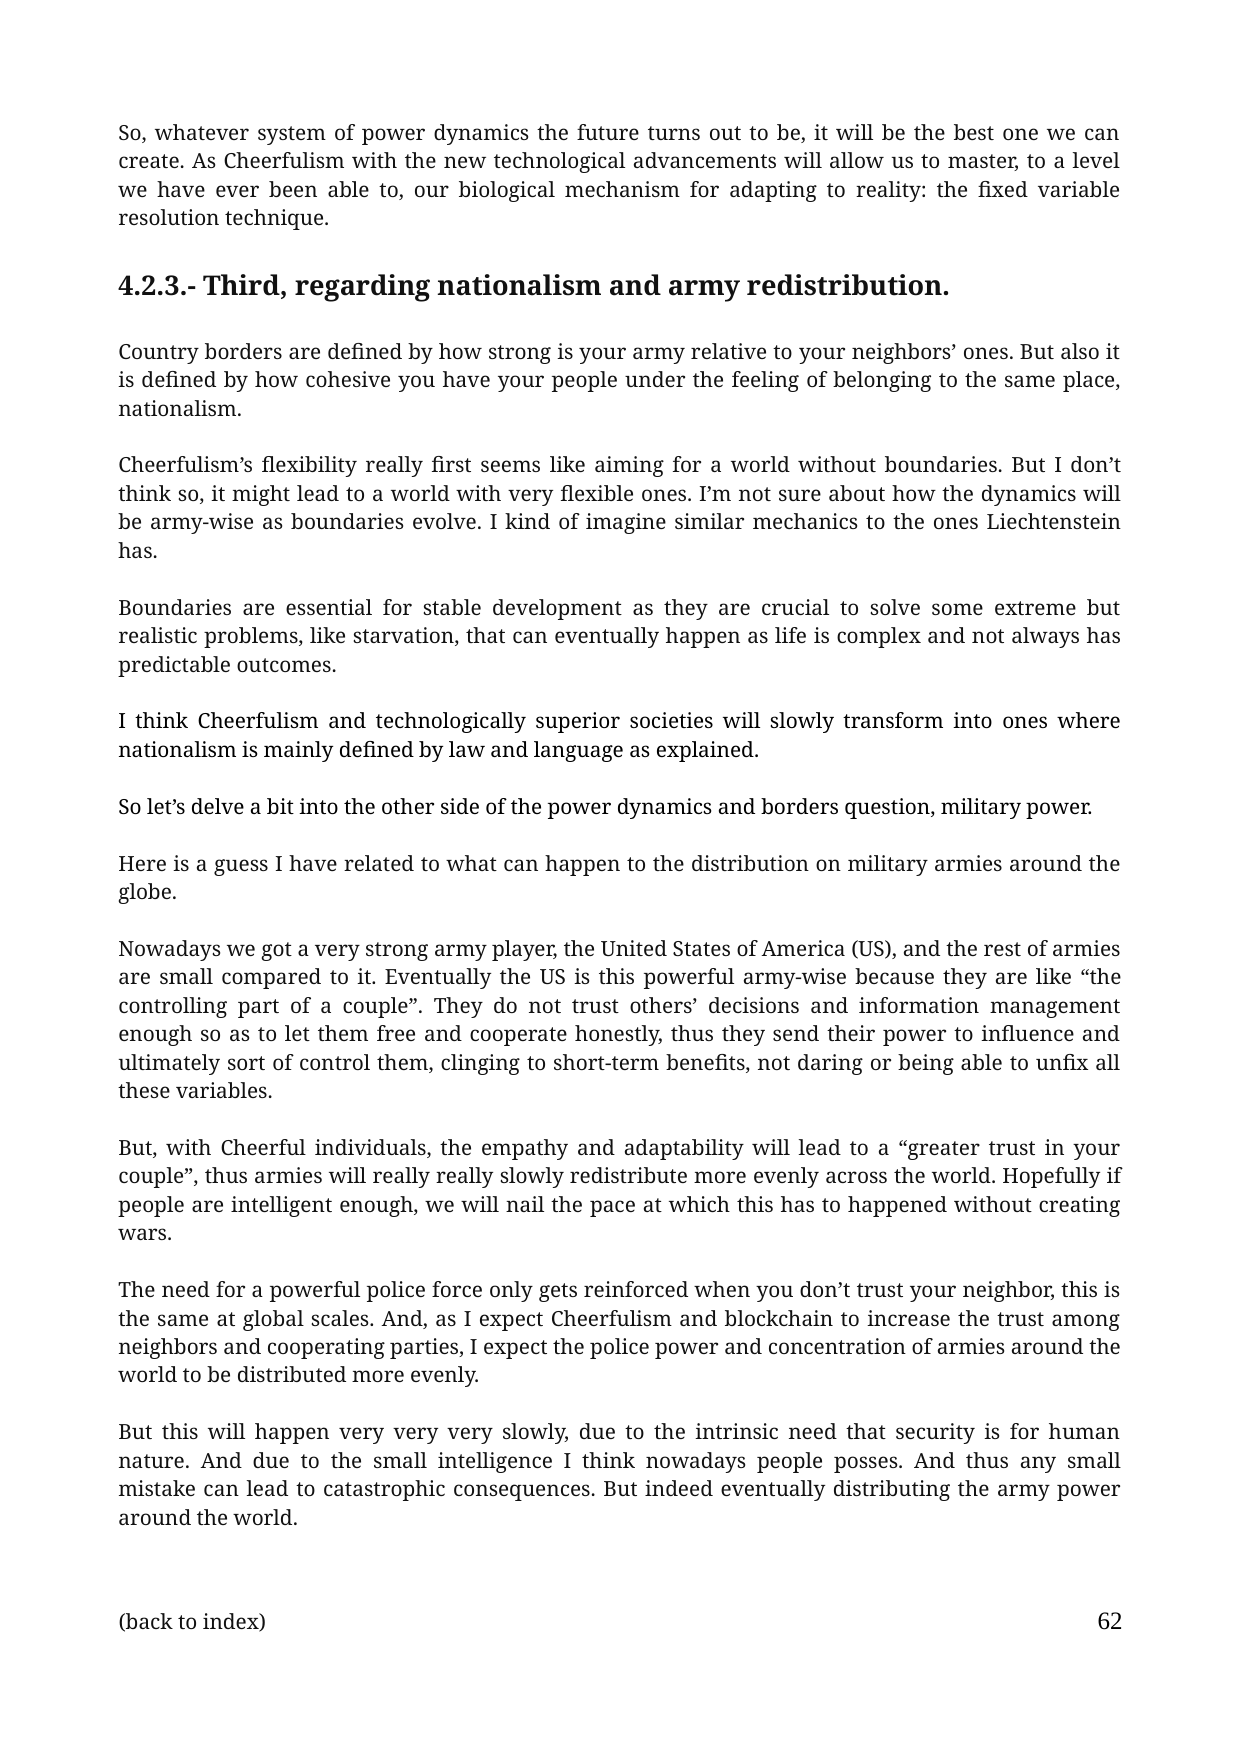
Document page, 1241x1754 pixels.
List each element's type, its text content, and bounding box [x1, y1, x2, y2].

text The need for a powerful police force only gets reinforced when you don’t trust your neighbor, this is the same at global scales. And, as I expect Cheerfulism and blockchain to increase the trust among neighbors and cooperating parties, I expect the police power and concentration of armies around the world to be distributed more evenly. [118, 1275, 1122, 1389]
text Nowadays we got a very strong army player, the United States of America (US), and the rest of armies are small compared to it. Eventually the US is this powerful army-wise because they are like “the controlling part of a couple”. They do not trust others’ decisions and information management enough so as to let them free and cooperate honestly, thus they send their power to influence and ultimately sort of control them, clinging to short-term benefits, not daring or being able to unfix all these variables. [118, 934, 1122, 1105]
text Cheerfulism’s flexibility really first seems like aiming for a world without boundaries. But I don’t think so, it might lead to a world with very flexible ones. I’m not sure about how the dynamics will be army-wise as boundaries evolve. I kind of imagine similar mechanics to the ones Liechtenstein has. [118, 451, 1122, 564]
text I think Cheerfulism and technologically superior societies will slowly transform into ones where nationalism is mainly defined by law and language as explained. [118, 707, 1122, 763]
text Here is a guess I have related to what can happen to the distribution on military armies around the globe. [118, 849, 1122, 906]
text 4.2.3.- Third, regarding nationalism and army redistribution. [118, 266, 1122, 303]
text But, with Cheerful individuals, the empathy and adaptability will lead to a “greater trust in your couple”, thus armies will really really slowly redistribute more evenly across the world. Hopefully if people are intelligent enough, we will nail the pace at which this has to happened without creating wars. [118, 1133, 1122, 1247]
text But this will happen very very very slowly, due to the intrinsic need that security is for human nature. And due to the small intelligence I think nowadays people posses. And thus any small mistake can lead to catastrophic consequences. But indeed eventually distributing the army power around the world. [118, 1417, 1122, 1531]
text Country borders are defined by how strong is your army relative to your neighbors’ ones. But also it is defined by how cohesive you have your people under the feeling of belonging to the same place, nationalism. [118, 337, 1122, 422]
text So, whatever system of power dynamics the future turns out to be, it will be the best one we can create. As Cheerfulism with the new technological advancements will allow us to master, to a level we have ever been able to, our biological mechanism for adapting to reality: the fixed variable resolution technique. [118, 118, 1122, 232]
text Boundaries are essential for stable development as they are crucial to solve some extreme but realistic problems, like starvation, that can eventually happen as life is complex and not always has predictable outcomes. [118, 593, 1122, 678]
text So let’s delve a bit into the other side of the power dynamics and borders question, military power. [118, 792, 1122, 820]
